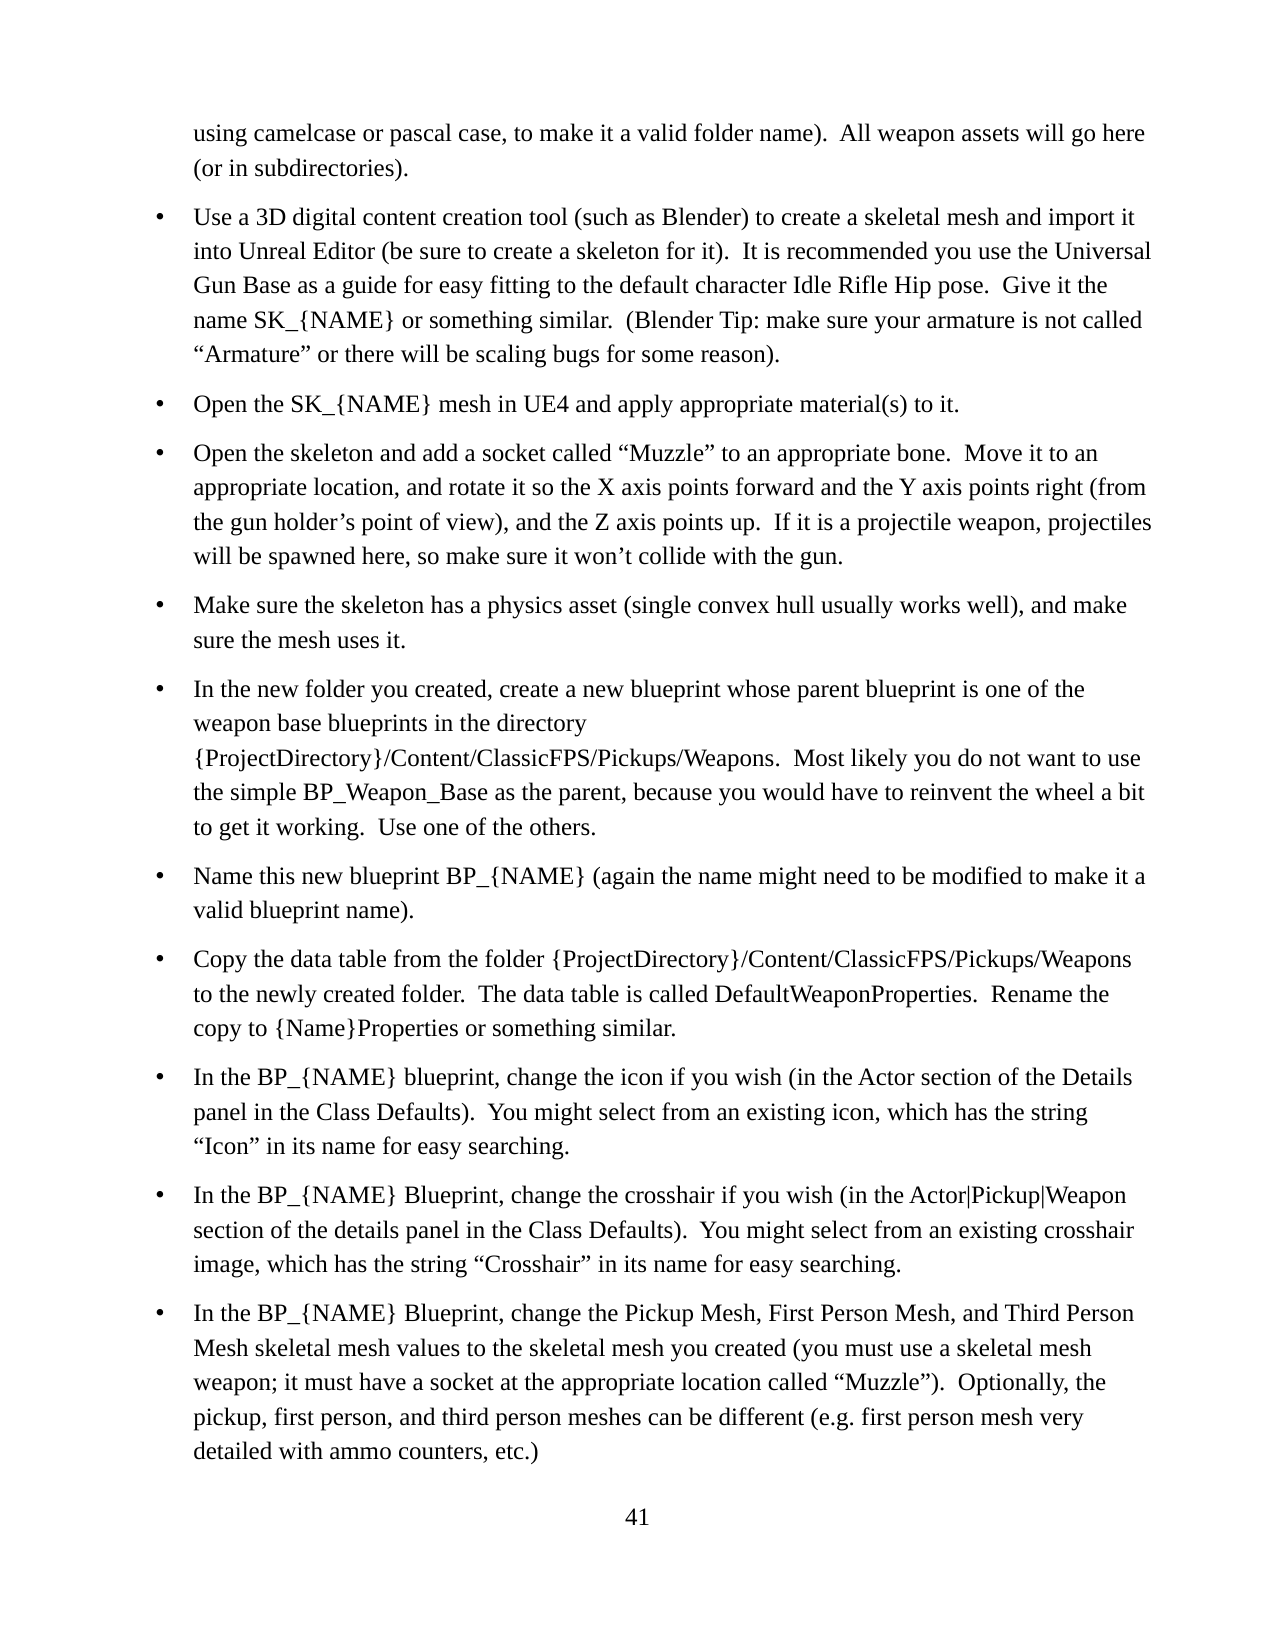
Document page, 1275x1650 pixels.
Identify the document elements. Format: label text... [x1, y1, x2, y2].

list Make sure the skeleton has a physics asset (single convex hull usually works well), and make sure the mesh uses it. [156, 590, 1157, 653]
list In the BP_{NAME} blueprint, change the icon if you wish (in the Actor section of the Details panel in the Class Defaults). You might select from an existing icon, which has the string “Icon” in its name for easy searching. [156, 1062, 1157, 1160]
list In the BP_{NAME} Blueprint, change the crosshair if you wish (in the Actor|Pickup|Weapon section of the details panel in the Class Defaults). You might select from an existing crosshair image, which has the string “Crosshair” in its name for easy searching. [156, 1180, 1157, 1278]
list Use a 3D digital content creation tool (such as Blender) to create a skeletal mesh and import it into Unreal Editor (be sure to create a skeleton for it). It is recommended you use the Universal Gun Base as a guide for easy fitting to the default character Idle Rifle Hip pose. Give it the name SK_{NAME} or something similar. (Blender Tip: make sure your armature is not called “Armature” or there will be scaling bugs for some reason). [156, 202, 1157, 368]
list using camelcase or pascal case, to make it a valid folder name). All weapon assets will go here (or in subdirectories). [156, 118, 1157, 181]
list Open the SK_{NAME} mesh in UE4 and apply appropriate material(s) to it. [156, 389, 1157, 417]
list Name this new blueprint BP_{NAME} (again the name might need to be modified to make it a valid blueprint name). [156, 861, 1157, 924]
list Copy the data table from the folder {ProjectDirectory}/Content/ClassicFPS/Pickups/Weapons to the newly created folder. The data table is called DefaultWeaponProperties. Rename the copy to {Name}Properties or something similar. [156, 944, 1157, 1042]
list In the new folder you created, create a new blueprint whose parent blueprint is one of the weapon base blueprints in the directory {ProjectDirectory}/Content/ClassicFPS/Pickups/Weapons. Most likely you do not want to use the simple BP_Weapon_Base as the parent, because you would have to reinvent the wheel a bit to get it working. Use one of the others. [156, 674, 1157, 840]
list In the BP_{NAME} Blueprint, change the Pickup Mesh, First Person Mesh, and Third Person Mesh skeletal mesh values to the skeletal mesh you created (you must use a skeletal mesh weapon; it must have a socket at the appropriate location called “Muzzle”). Optionally, the pickup, first person, and third person meshes can be different (e.g. first person mesh very detailed with ammo counters, etc.) [156, 1298, 1157, 1465]
list Open the skeleton and add a socket called “Muzzle” to an appropriate bone. Move it to an appropriate location, and rotate it so the X axis points forward and the Y axis points right (from the gun holder’s point of view), and the Z axis points up. If it is a projectile weapon, projectiles will be spawned here, so make sure it won’t collide with the gun. [156, 438, 1157, 570]
